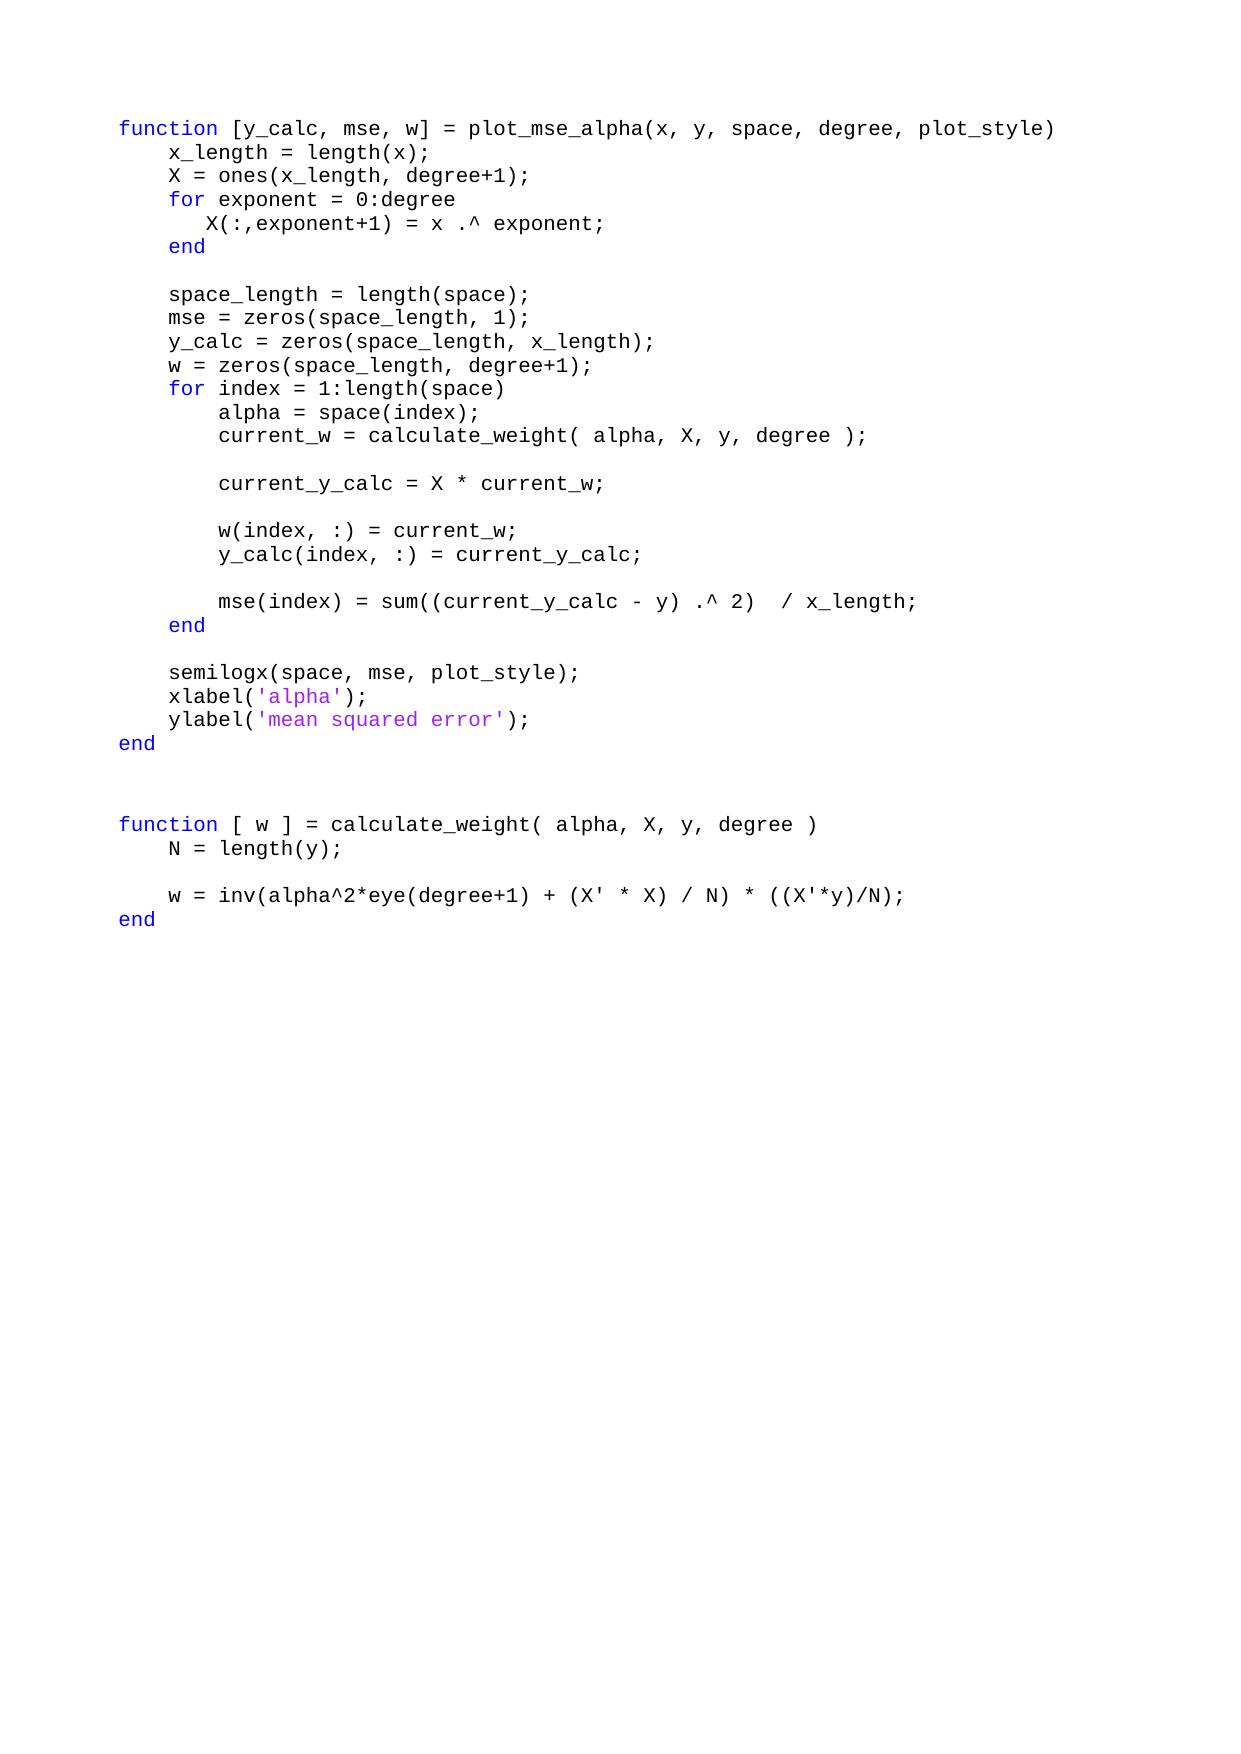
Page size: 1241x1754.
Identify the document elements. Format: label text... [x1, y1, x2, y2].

text space_length = length(space); [118, 284, 1122, 307]
text current_w = calculate_weight( alpha, X, y, degree ); [118, 426, 1122, 449]
text end [118, 909, 1122, 932]
text y_calc(index, :) = current_y_calc; [118, 544, 1122, 567]
text function [ w ] = calculate_weight( alpha, X, y, degree ) [118, 814, 1122, 838]
text w = inv(alpha^2*eye(degree+1) + (X' * X) / N) * ((X'*y)/N); [118, 885, 1122, 909]
text end [118, 615, 1122, 638]
text end [118, 236, 1122, 260]
text for exponent = 0:degree [118, 189, 1122, 213]
text for index = 1:length(space) [118, 378, 1122, 402]
text ylabel('mean squared error'); [118, 709, 1122, 733]
text w(index, :) = current_w; [118, 520, 1122, 544]
text x_length = length(x); [118, 142, 1122, 165]
text mse(index) = sum((current_y_calc - y) .^ 2) / x_length; [118, 591, 1122, 615]
text N = length(y); [118, 838, 1122, 861]
text alpha = space(index); [118, 402, 1122, 426]
text X = ones(x_length, degree+1); [118, 165, 1122, 189]
text y_calc = zeros(space_length, x_length); [118, 331, 1122, 354]
text w = zeros(space_length, degree+1); [118, 354, 1122, 378]
text X(:,exponent+1) = x .^ exponent; [118, 213, 1122, 236]
text semilogx(space, mse, plot_style); [118, 662, 1122, 686]
text mse = zeros(space_length, 1); [118, 307, 1122, 331]
text xlabel('alpha'); [118, 686, 1122, 709]
text current_y_calc = X * current_w; [118, 473, 1122, 496]
text function [y_calc, mse, w] = plot_mse_alpha(x, y, space, degree, plot_style) [118, 118, 1122, 142]
text end [118, 733, 1122, 757]
